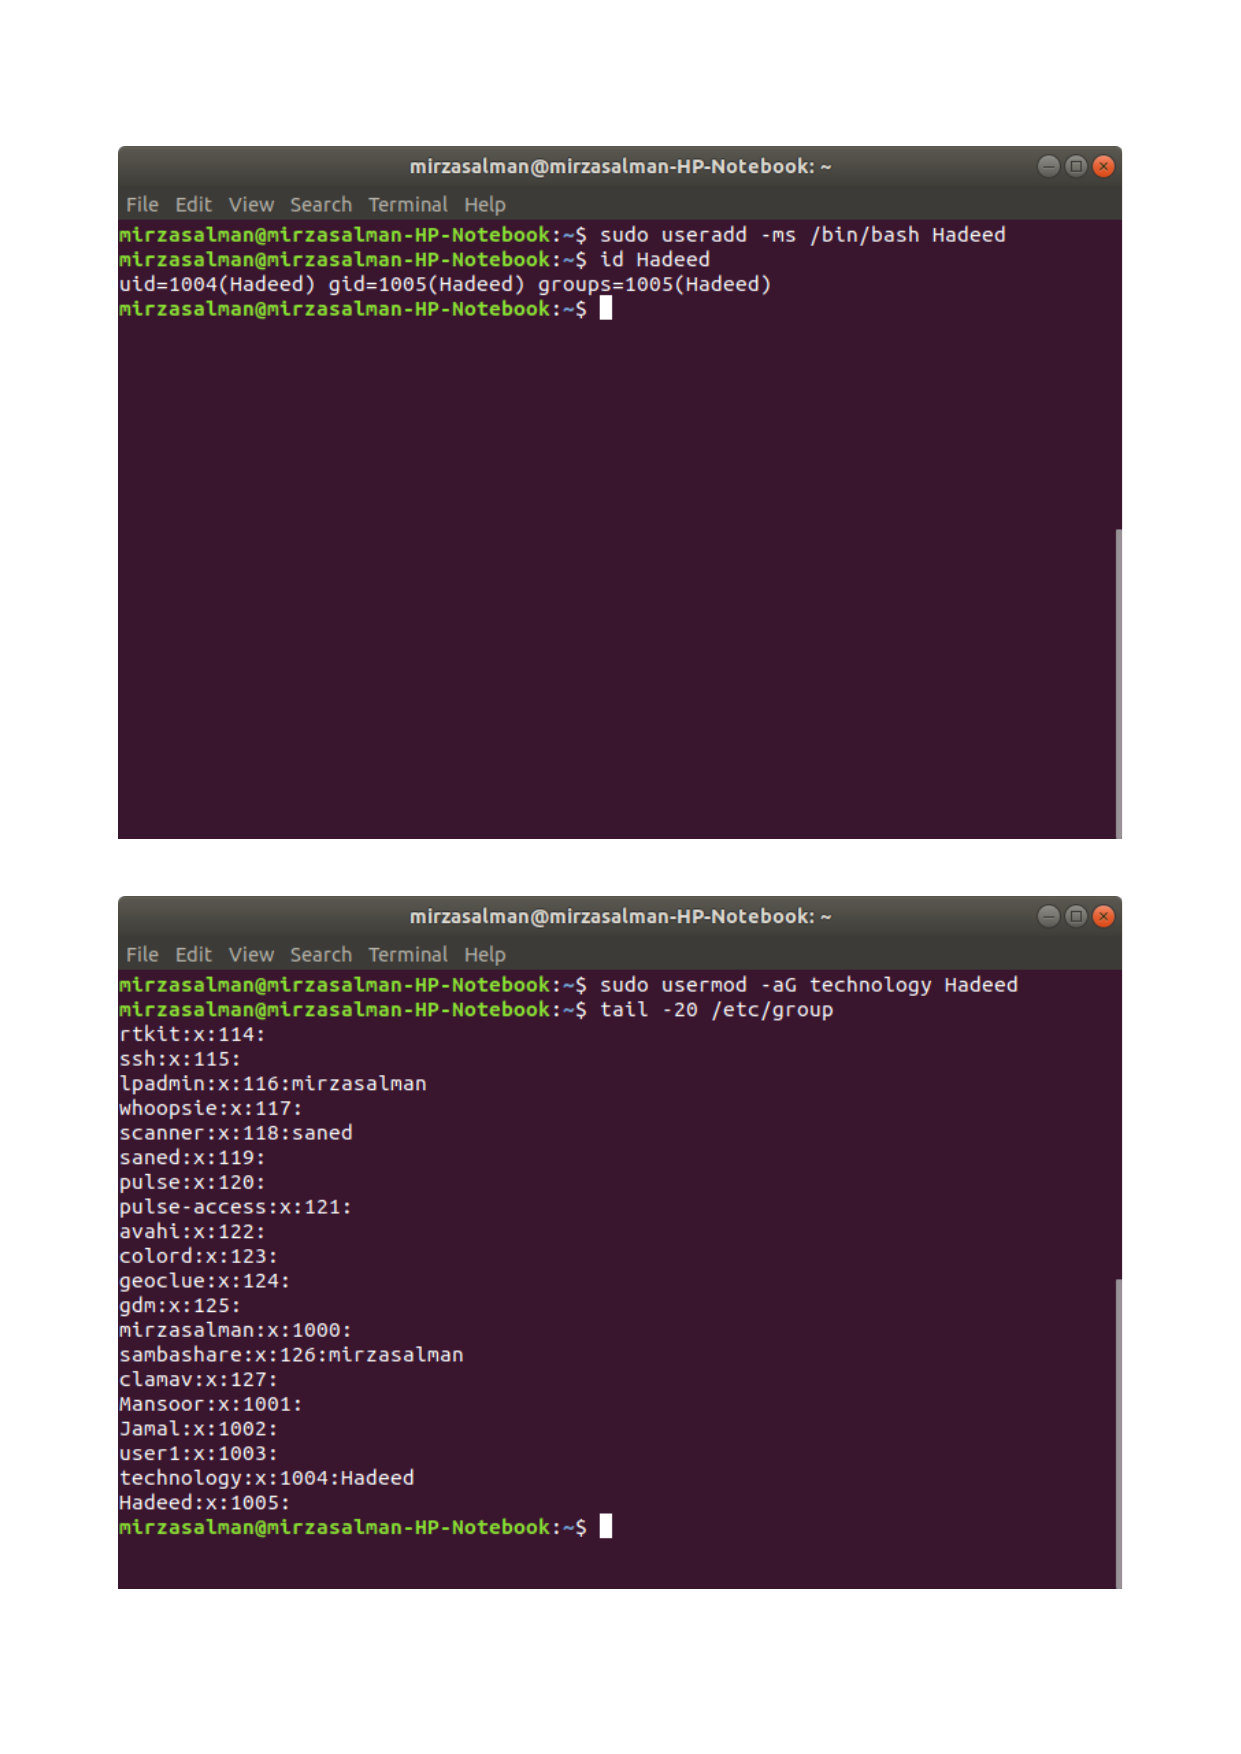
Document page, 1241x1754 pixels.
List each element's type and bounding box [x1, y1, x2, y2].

picture [118, 896, 1123, 1589]
picture [118, 146, 1123, 839]
